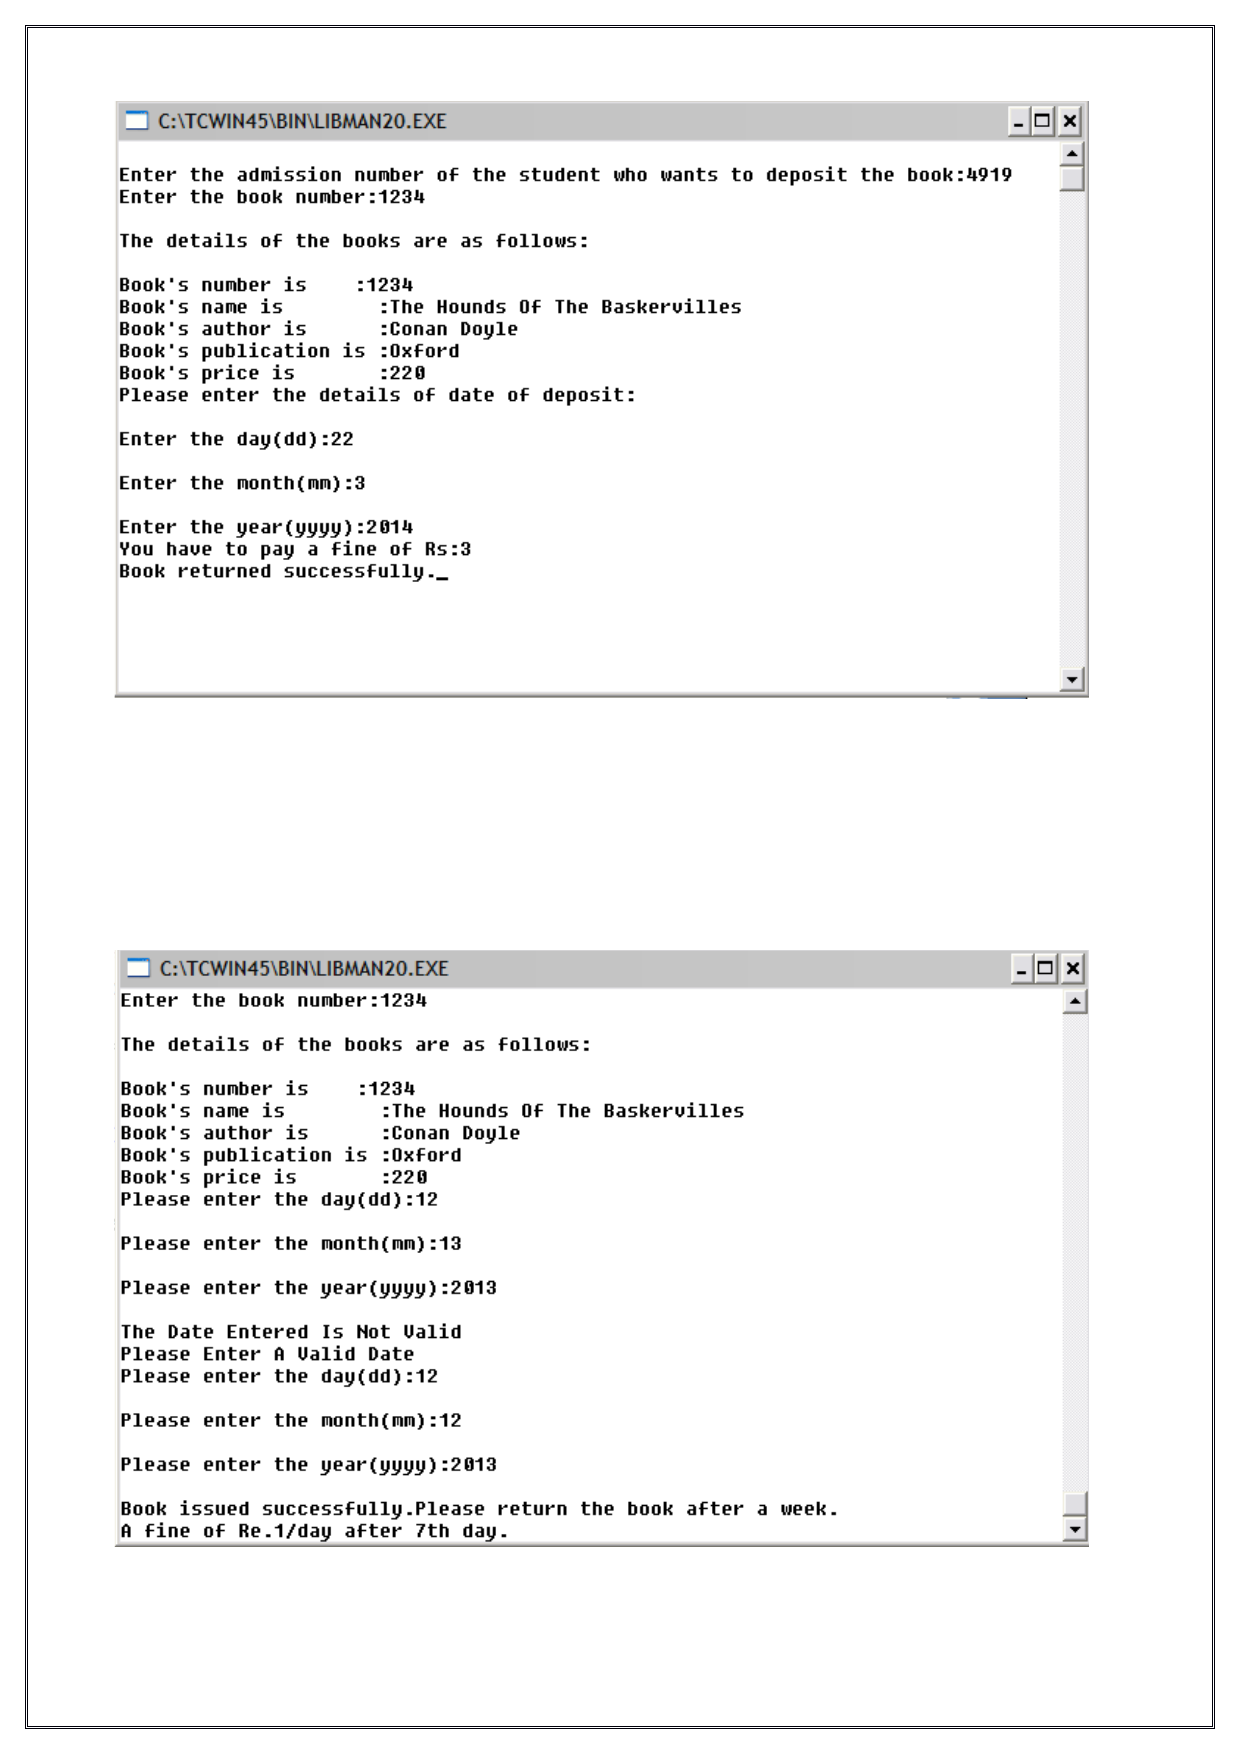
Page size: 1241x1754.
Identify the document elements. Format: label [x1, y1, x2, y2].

picture [114, 101, 734, 699]
picture [114, 950, 922, 1547]
